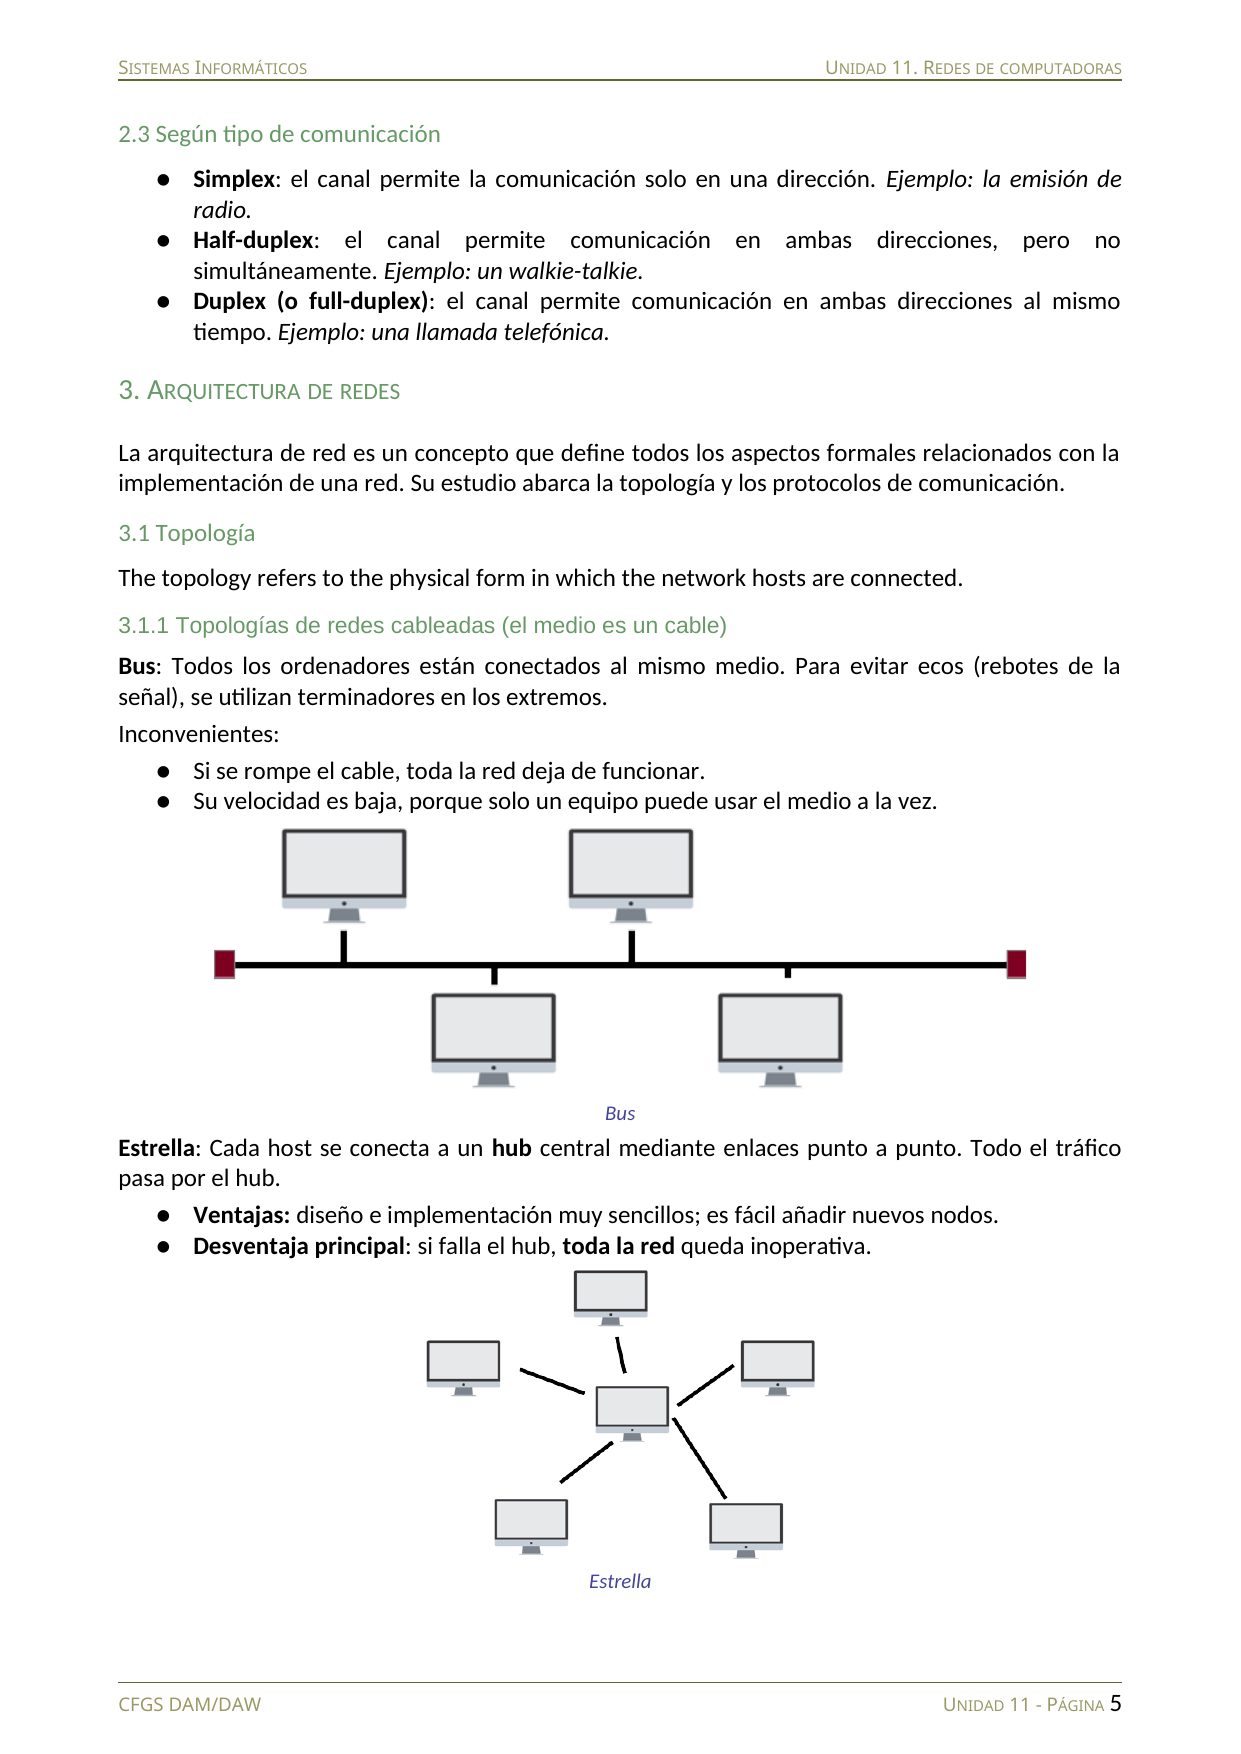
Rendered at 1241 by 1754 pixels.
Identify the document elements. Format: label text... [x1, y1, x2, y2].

subtitle 3. Arquitectura de redes [118, 371, 1122, 407]
subtitle 3.1.1 Topologías de redes cableadas (el medio es un cable) [118, 612, 1122, 638]
text Inconvenientes: [118, 718, 1122, 748]
list Simplex: el canal permite la comunicación solo en una dirección. Ejemplo: la emisión de radio. [156, 163, 1122, 224]
text The topology refers to the physical form in which the network hosts are connected. [118, 562, 1122, 593]
text Bus [118, 1100, 1122, 1125]
picture [422, 1266, 818, 1562]
list Half-duplex: el canal permite comunicación en ambas direcciones, pero no simultáneamente. Ejemplo: un walkie-talkie. [156, 224, 1122, 285]
text La arquitectura de red es un concepto que define todos los aspectos formales relacionados con la implementación de una red. Su estudio abarca la topología y los protocolos de comunicación. [118, 437, 1122, 498]
list Desventaja principal: si falla el hub, toda la red queda inoperativa. [156, 1230, 1122, 1260]
text Estrella: Cada host se conecta a un hub central mediante enlaces punto a punto. Todo el tráfico pasa por el hub. [118, 1132, 1122, 1193]
subtitle 2.3 Según tipo de comunicación [118, 118, 1122, 148]
list Si se rompe el cable, toda la red deja de funcionar. [156, 755, 1122, 785]
subtitle 3.1 Topología [118, 517, 1122, 547]
list Ventajas: diseño e implementación muy sencillos; es fácil añadir nuevos nodos. [156, 1199, 1122, 1230]
text Estrella [118, 1568, 1122, 1594]
picture [214, 822, 1027, 1094]
list Duplex (o full-duplex): el canal permite comunicación en ambas direcciones al mismo tiempo. Ejemplo: una llamada telefónica. [156, 285, 1122, 346]
list Su velocidad es baja, porque solo un equipo puede usar el medio a la vez. [156, 785, 1122, 816]
text Bus: Todos los ordenadores están conectados al mismo medio. Para evitar ecos (rebotes de la señal), se utilizan terminadores en los extremos. [118, 650, 1122, 711]
